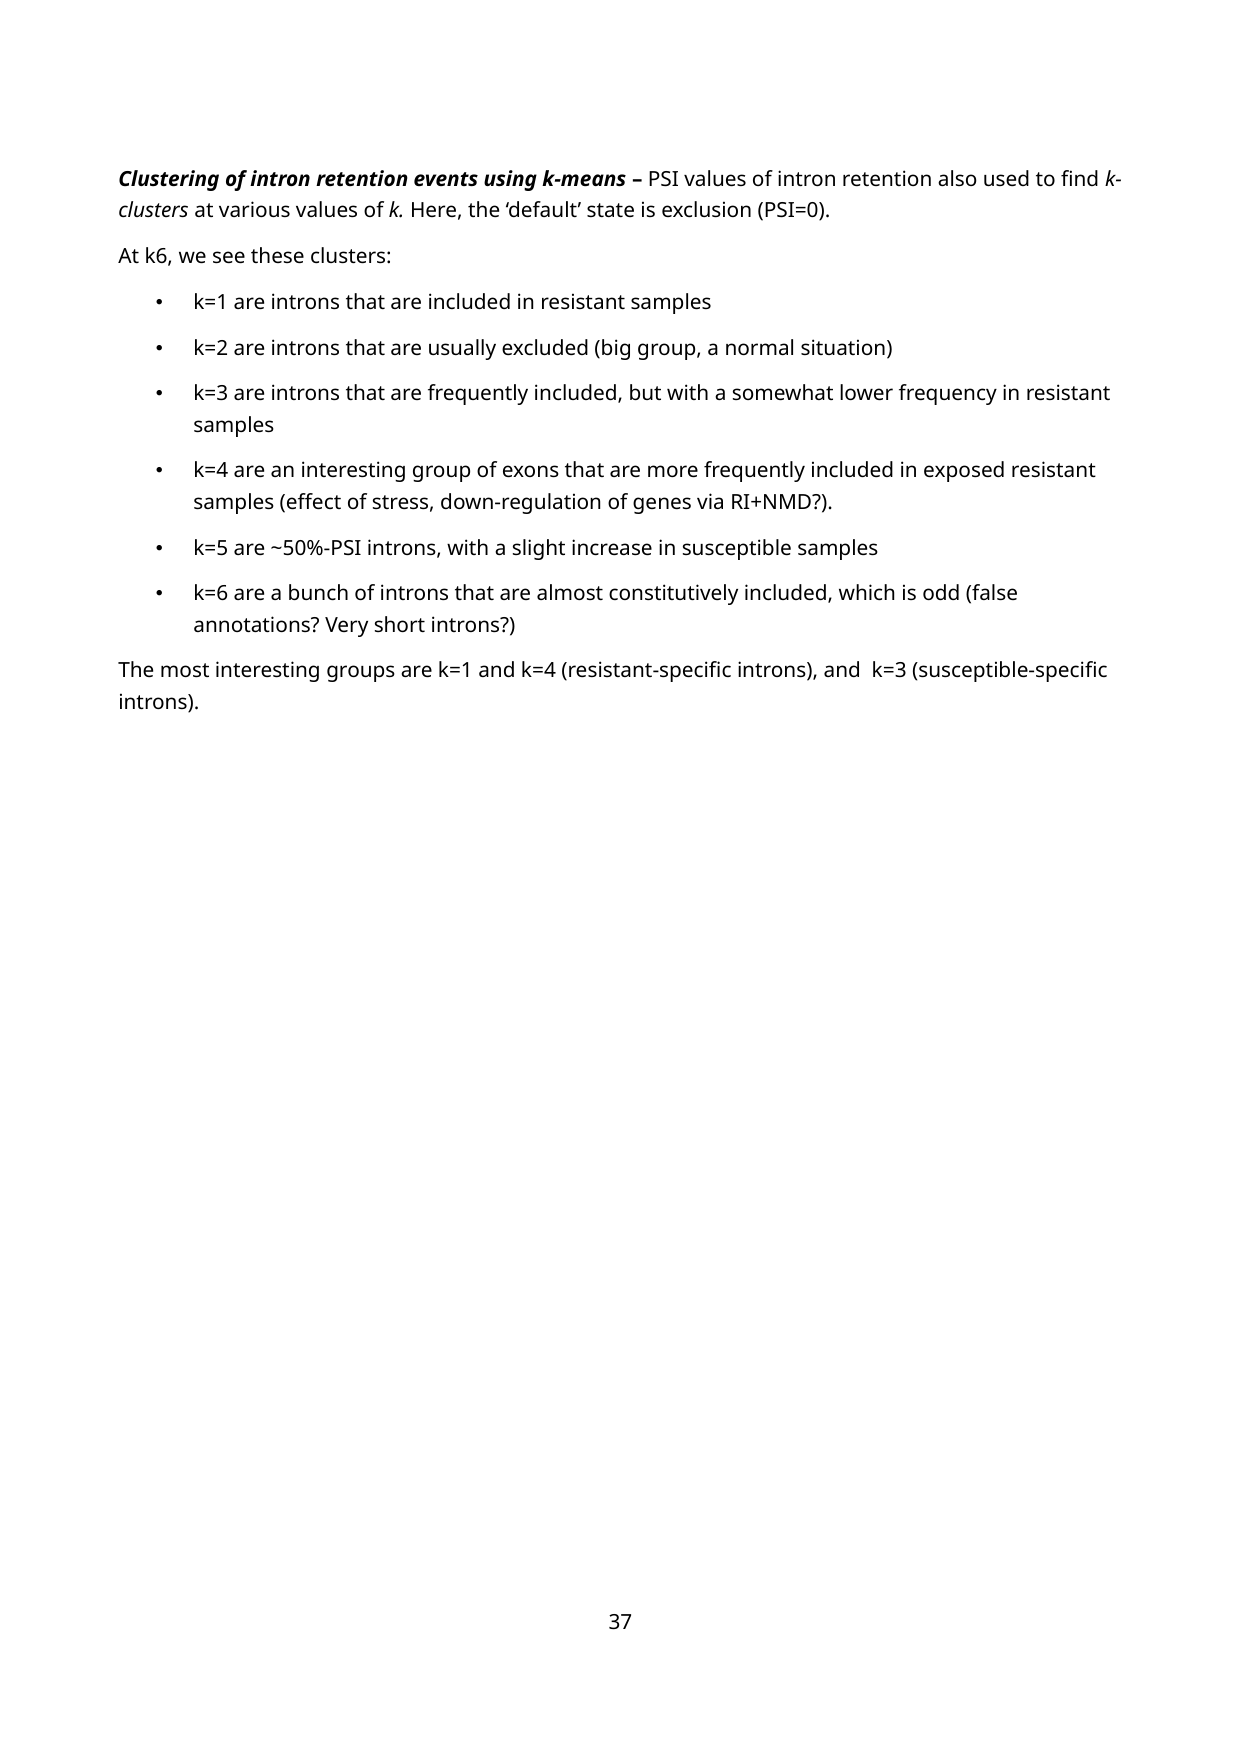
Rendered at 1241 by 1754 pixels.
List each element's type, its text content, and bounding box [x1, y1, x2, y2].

text Clustering of intron retention events using k-means – PSI values of intron retention also used to find k-clusters at various values of k. Here, the ‘default’ state is exclusion (PSI=0). [118, 164, 1122, 224]
list k=3 are introns that are frequently included, but with a somewhat lower frequency in resistant samples [156, 378, 1122, 438]
list k=4 are an interesting group of exons that are more frequently included in exposed resistant samples (effect of stress, down-regulation of genes via RI+NMD?). [156, 456, 1122, 515]
list k=6 are a bunch of introns that are almost constitutively included, which is odd (false annotations? Very short introns?) [156, 578, 1122, 638]
list k=5 are ~50%-PSI introns, with a slight increase in susceptible samples [156, 533, 1122, 561]
list k=2 are introns that are usually excluded (big group, a normal situation) [156, 333, 1122, 361]
text The most interesting groups are k=1 and k=4 (resistant-specific introns), and k=3 (susceptible-specific introns). [118, 656, 1122, 715]
text At k6, we see these clusters: [118, 241, 1122, 269]
list k=1 are introns that are included in resistant samples [156, 287, 1122, 315]
